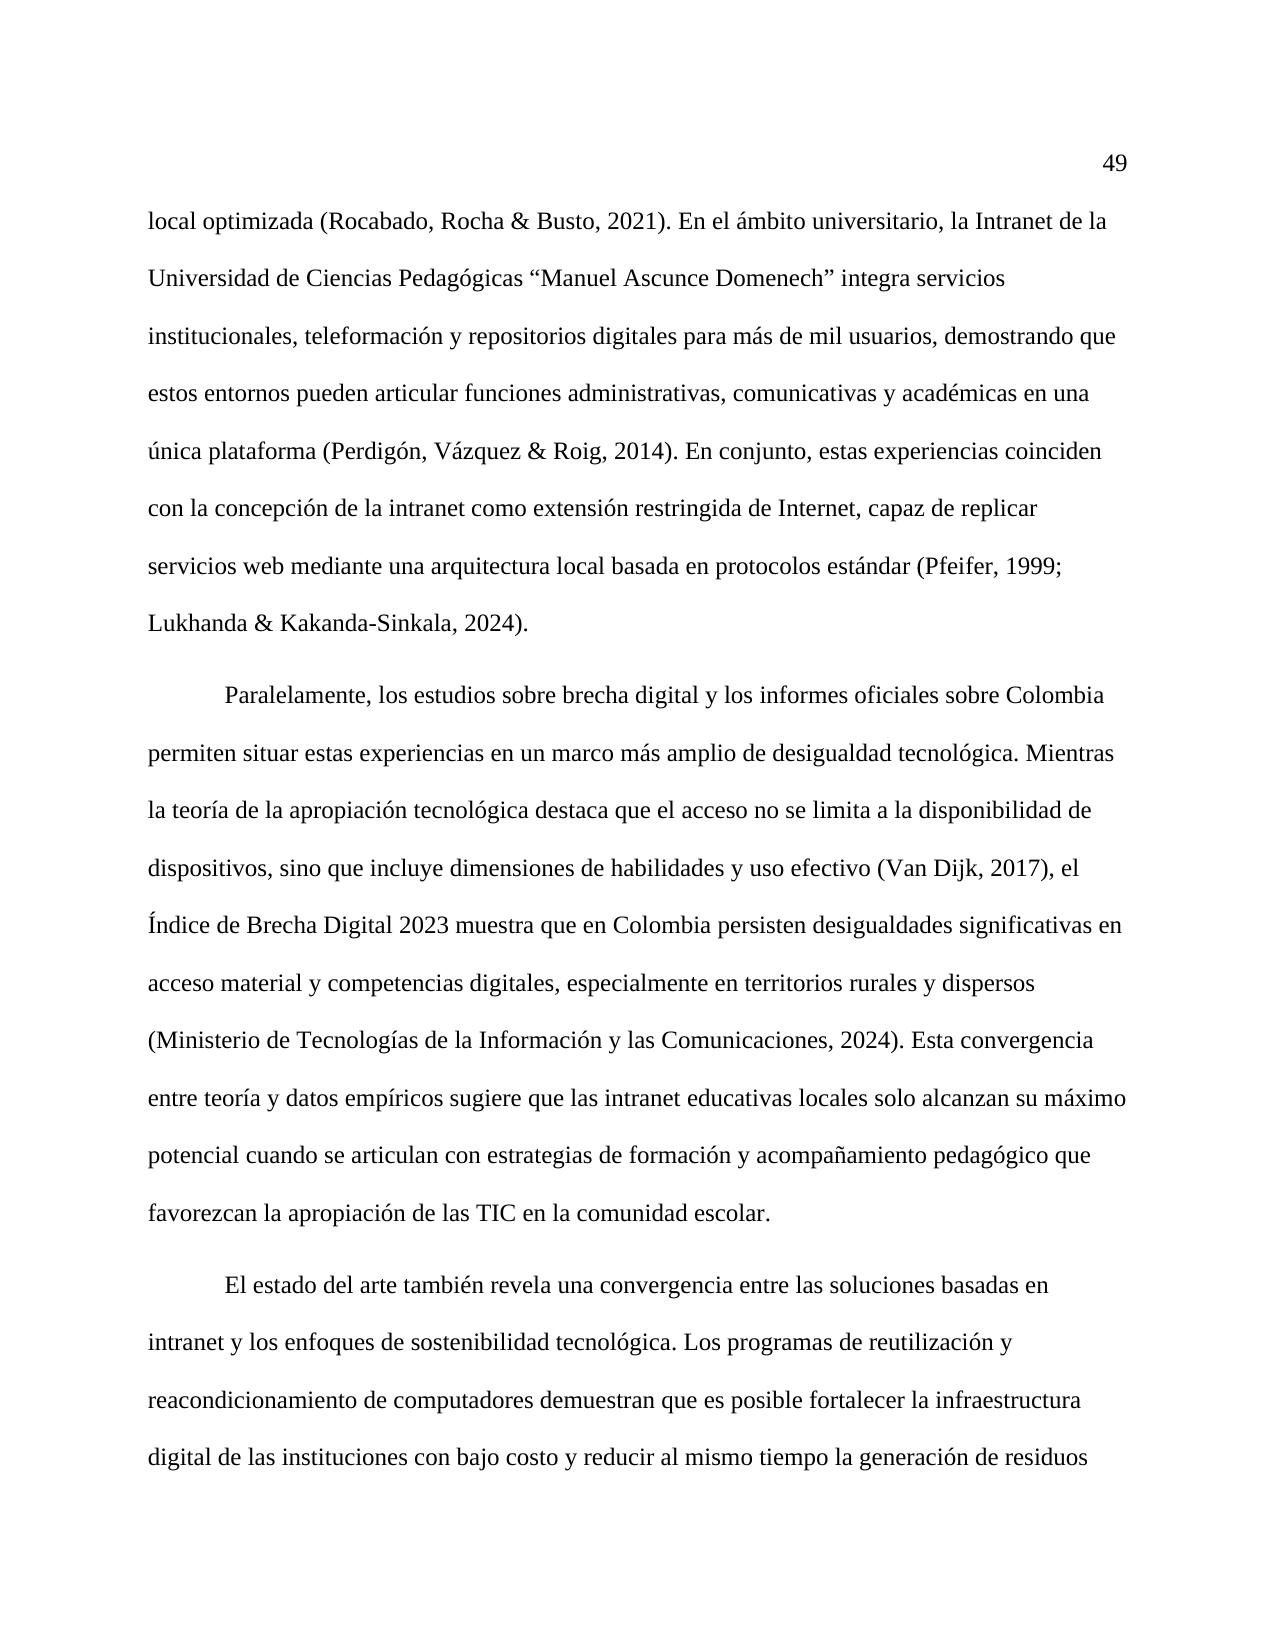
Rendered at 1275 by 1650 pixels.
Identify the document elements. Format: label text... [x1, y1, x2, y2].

text local optimizada (Rocabado, Rocha & Busto, 2021). En el ámbito universitario, la Intranet de la Universidad de Ciencias Pedagógicas “Manuel Ascunce Domenech” integra servicios institucionales, teleformación y repositorios digitales para más de mil usuarios, demostrando que estos entornos pueden articular funciones administrativas, comunicativas y académicas en una única plataforma (Perdigón, Vázquez & Roig, 2014). En conjunto, estas experiencias coinciden con la concepción de la intranet como extensión restringida de Internet, capaz de replicar servicios web mediante una arquitectura local basada en protocolos estándar (Pfeifer, 1999; Lukhanda & Kakanda-Sinkala, 2024). [148, 206, 1127, 637]
text El estado del arte también revela una convergencia entre las soluciones basadas en intranet y los enfoques de sostenibilidad tecnológica. Los programas de reutilización y reacondicionamiento de computadores demuestran que es posible fortalecer la infraestructura digital de las instituciones con bajo costo y reducir al mismo tiempo la generación de residuos [148, 1270, 1127, 1471]
text Paralelamente, los estudios sobre brecha digital y los informes oficiales sobre Colombia permiten situar estas experiencias en un marco más amplio de desigualdad tecnológica. Mientras la teoría de la apropiación tecnológica destaca que el acceso no se limita a la disponibilidad de dispositivos, sino que incluye dimensiones de habilidades y uso efectivo (Van Dijk, 2017), el Índice de Brecha Digital 2023 muestra que en Colombia persisten desigualdades significativas en acceso material y competencias digitales, especialmente en territorios rurales y dispersos (Ministerio de Tecnologías de la Información y las Comunicaciones, 2024). Esta convergencia entre teoría y datos empíricos sugiere que las intranet educativas locales solo alcanzan su máximo potencial cuando se articulan con estrategias de formación y acompañamiento pedagógico que favorezcan la apropiación de las TIC en la comunidad escolar. [148, 680, 1127, 1227]
